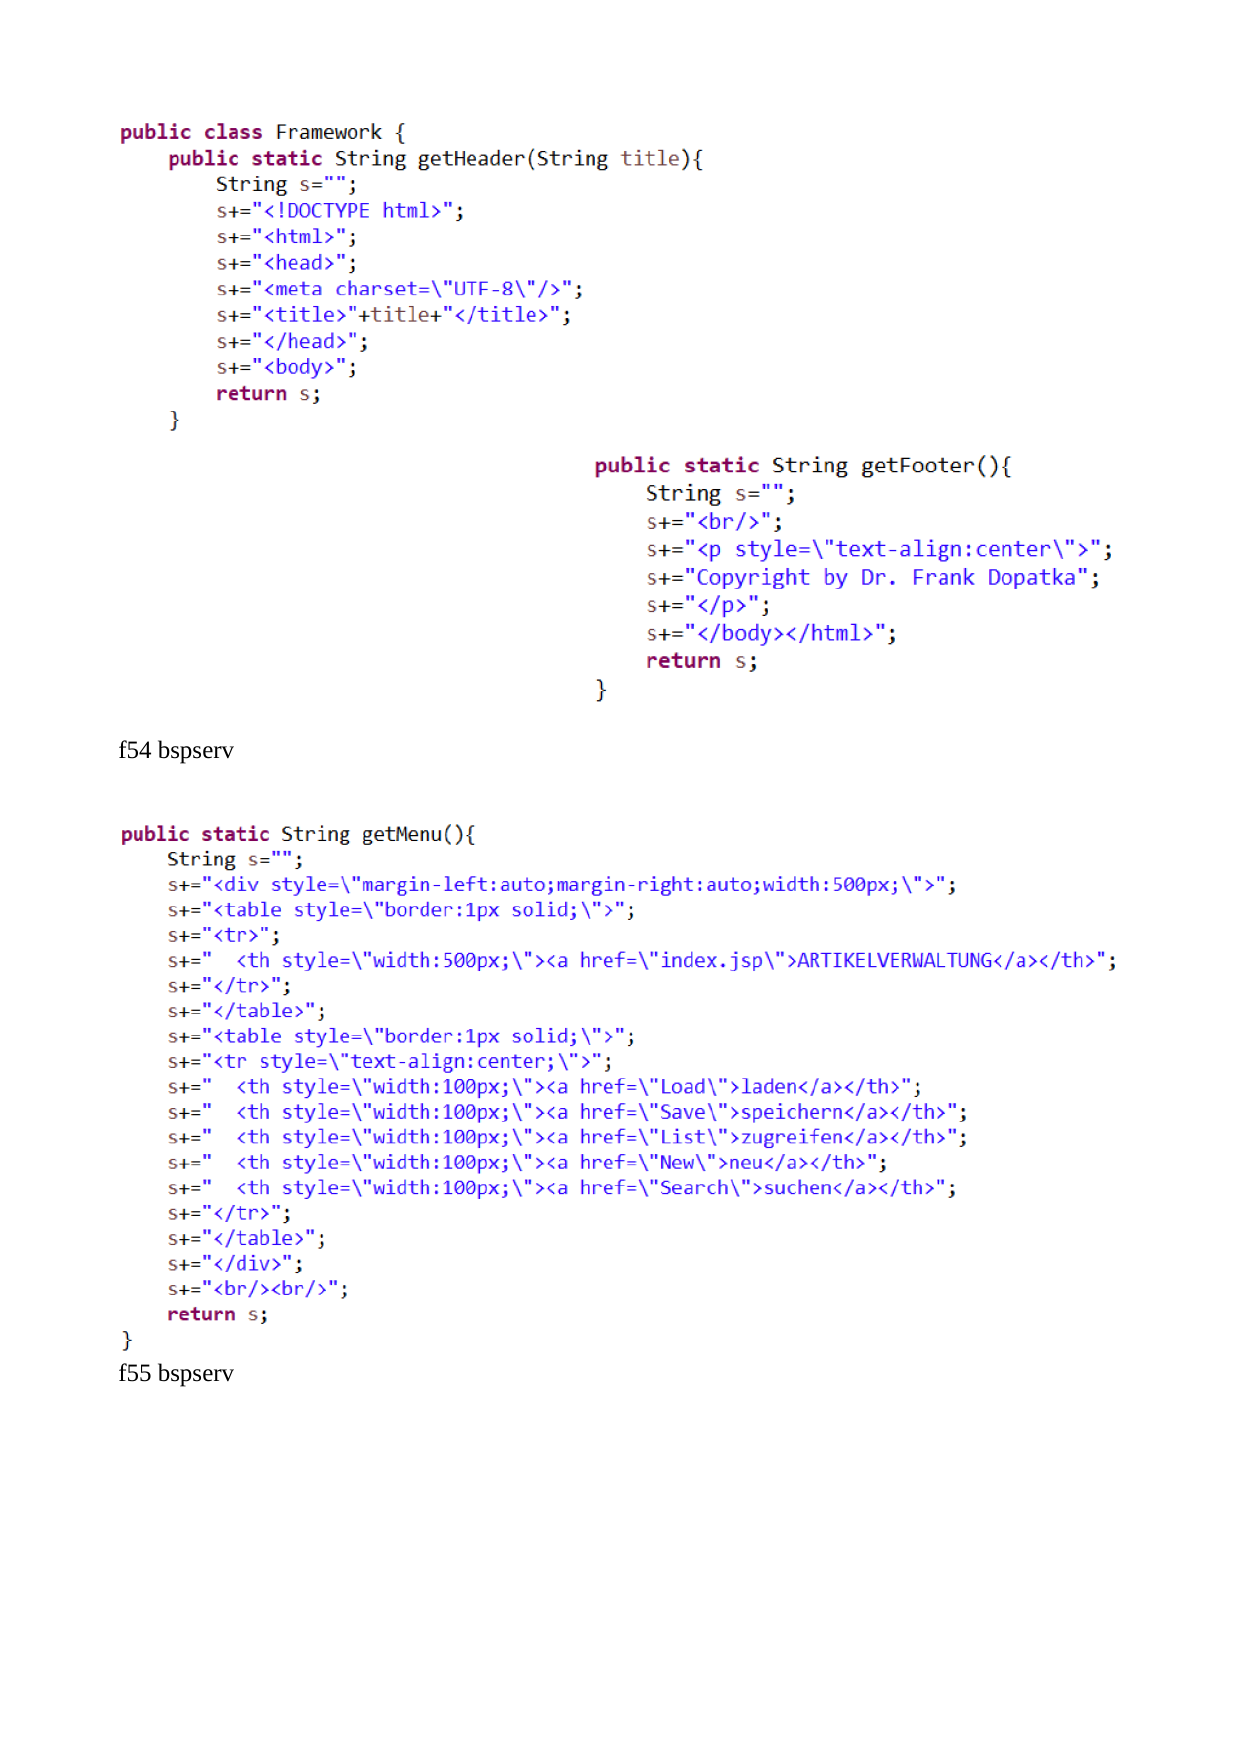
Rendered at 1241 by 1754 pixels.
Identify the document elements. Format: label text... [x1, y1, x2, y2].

text f54 bspserv [118, 735, 1122, 763]
picture [118, 118, 1122, 706]
text f55 bspserv [118, 1358, 1122, 1386]
picture [118, 821, 1122, 1358]
